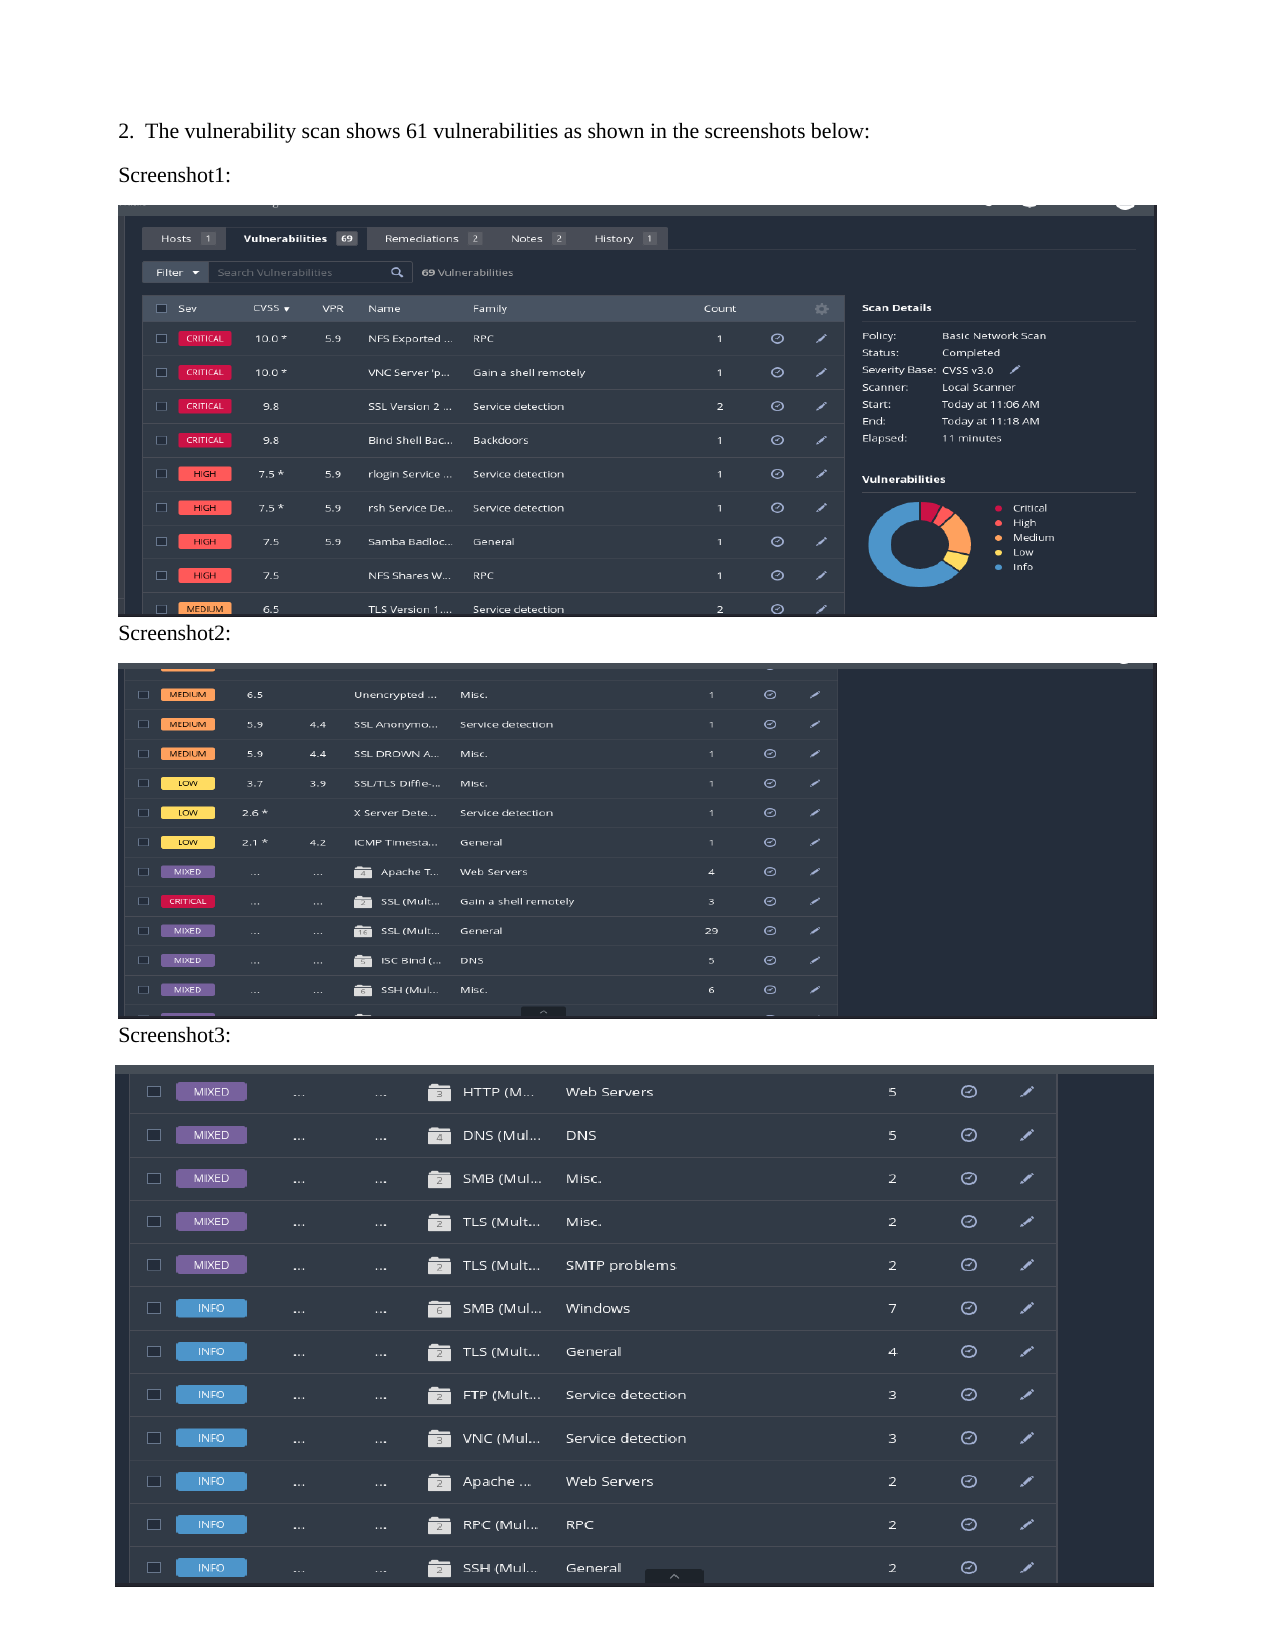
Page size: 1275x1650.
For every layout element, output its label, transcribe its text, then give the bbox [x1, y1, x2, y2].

picture [118, 663, 1157, 1019]
picture [118, 205, 1157, 617]
picture [115, 1065, 1154, 1587]
text 2. The vulnerability scan shows 61 vulnerabilities as shown in the screenshots below: [118, 118, 1157, 143]
text Screenshot3: [118, 1019, 1157, 1047]
text Screenshot2: [118, 617, 1157, 646]
text Screenshot1: [118, 162, 1157, 187]
